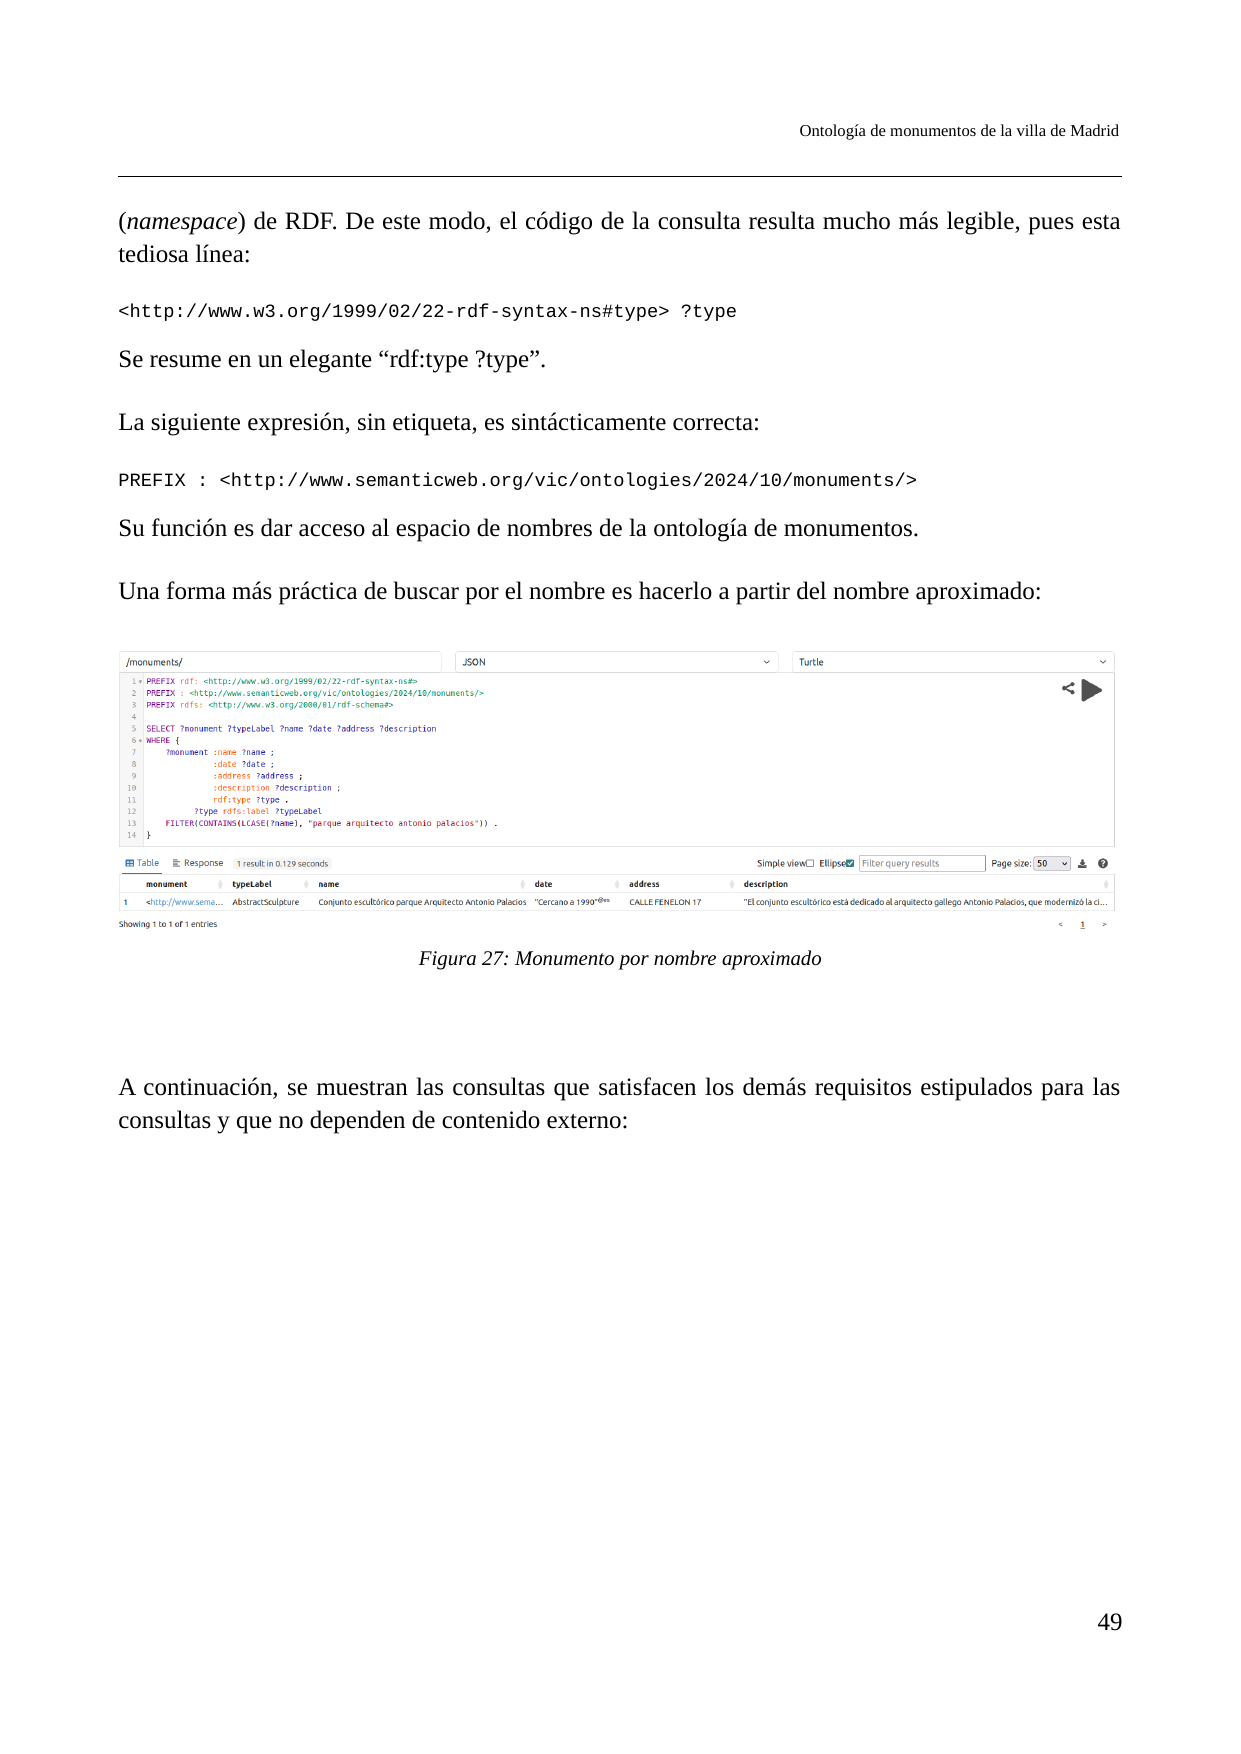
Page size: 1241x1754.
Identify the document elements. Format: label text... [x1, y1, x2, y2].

text Su función es dar acceso al espacio de nombres de la ontología de monumentos. [118, 513, 1122, 542]
text <http://www.w3.org/1999/02/22-rdf-syntax-ns#type> ?type [118, 302, 1122, 323]
picture [118, 651, 1123, 934]
text Se resume en un elegante “rdf:type ?type”. [118, 344, 1122, 373]
text La siguiente expresión, sin etiqueta, es sintácticamente correcta: [118, 407, 1122, 436]
text PREFIX : <http://www.semanticweb.org/vic/ontologies/2024/10/monuments/> [118, 470, 1122, 492]
text Figura 27: Monumento por nombre aproximado [118, 934, 1122, 970]
text Una forma más práctica de buscar por el nombre es hacerlo a partir del nombre aproximado: [118, 576, 1122, 604]
text (namespace) de RDF. De este modo, el código de la consulta resulta mucho más legible, pues esta tediosa línea: [118, 206, 1122, 267]
text A continuación, se muestran las consultas que satisfacen los demás requisitos estipulados para las consultas y que no dependen de contenido externo: [118, 1072, 1122, 1134]
